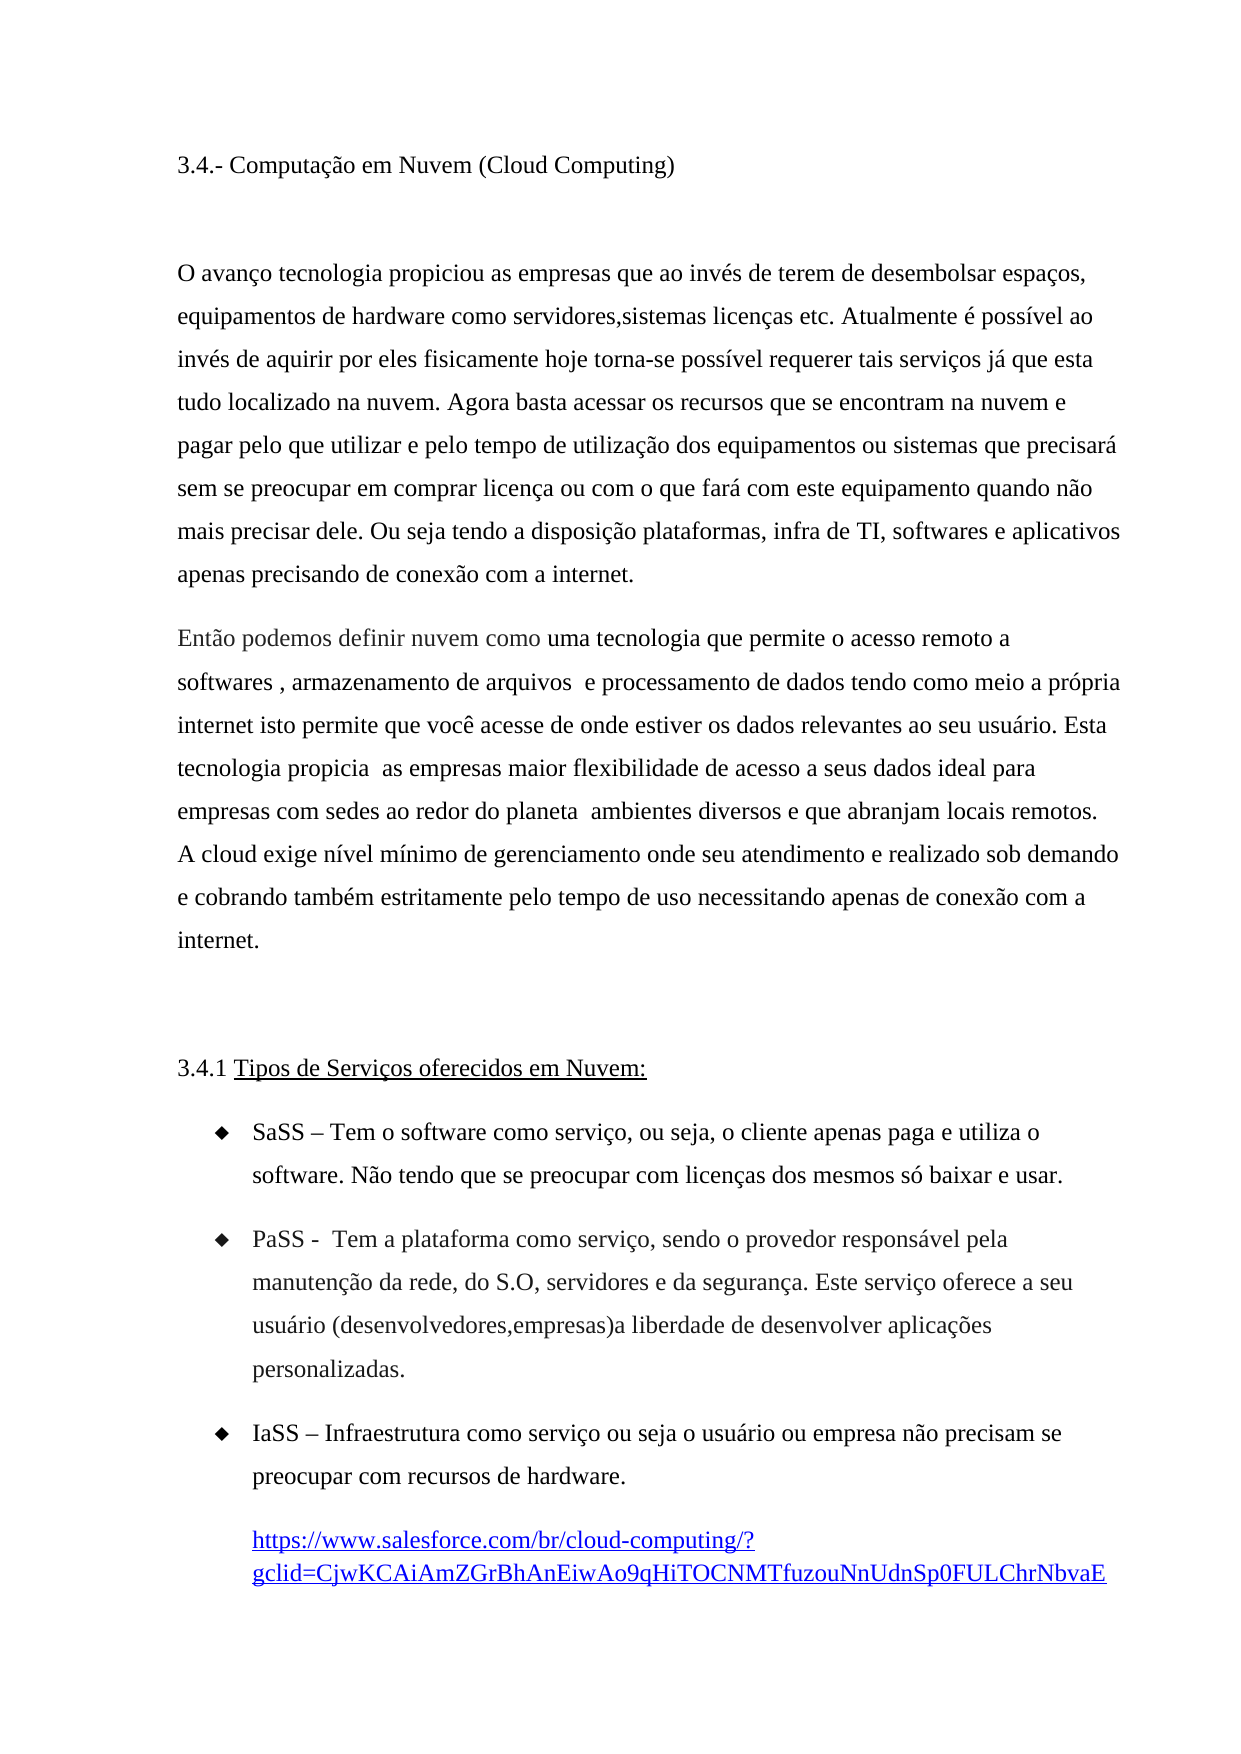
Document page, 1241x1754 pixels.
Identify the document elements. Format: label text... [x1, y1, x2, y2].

text Então podemos definir nuvem como uma tecnologia que permite o acesso remoto a softwares , armazenamento de arquivos e processamento de dados tendo como meio a própria internet isto permite que você acesse de onde estiver os dados relevantes ao seu usuário. Esta tecnologia propicia as empresas maior flexibilidade de acesso a seus dados ideal para empresas com sedes ao redor do planeta ambientes diversos e que abranjam locais remotos. A cloud exige nível mínimo de gerenciamento onde seu atendimento e realizado sob demando e cobrando também estritamente pelo tempo de uso necessitando apenas de conexão com a internet. [177, 623, 1123, 954]
list https://www.salesforce.com/br/cloud-computing/?gclid=CjwKCAiAmZGrBhAnEiwAo9qHiTOCNMTfuzouNnUdnSp0FULChrNbvaE [214, 1525, 1123, 1587]
text 3.4.- Computação em Nuvem (Cloud Computing) [177, 150, 1123, 179]
text O avanço tecnologia propiciou as empresas que ao invés de terem de desembolsar espaços, equipamentos de hardware como servidores,sistemas licenças etc. Atualmente é possível ao invés de aquirir por eles fisicamente hoje torna-se possível requerer tais serviços já que esta tudo localizado na nuvem. Agora basta acessar os recursos que se encontram na nuvem e pagar pelo que utilizar e pelo tempo de utilização dos equipamentos ou sistemas que precisará sem se preocupar em comprar licença ou com o que fará com este equipamento quando não mais precisar dele. Ou seja tendo a disposição plataformas, infra de TI, softwares e aplicativos apenas precisando de conexão com a internet. [177, 258, 1123, 588]
list IaSS – Infraestrutura como serviço ou seja o usuário ou empresa não precisam se preocupar com recursos de hardware. [214, 1418, 1123, 1489]
list PaSS - Tem a plataforma como serviço, sendo o provedor responsável pela manutenção da rede, do S.O, servidores e da segurança. Este serviço oferece a seu usuário (desenvolvedores,empresas)a liberdade de desenvolver aplicações personalizadas. [214, 1224, 1123, 1382]
text 3.4.1 Tipos de Serviços oferecidos em Nuvem: [177, 1053, 1123, 1082]
list SaSS – Tem o software como serviço, ou seja, o cliente apenas paga e utiliza o software. Não tendo que se preocupar com licenças dos mesmos só baixar e usar. [214, 1117, 1123, 1189]
